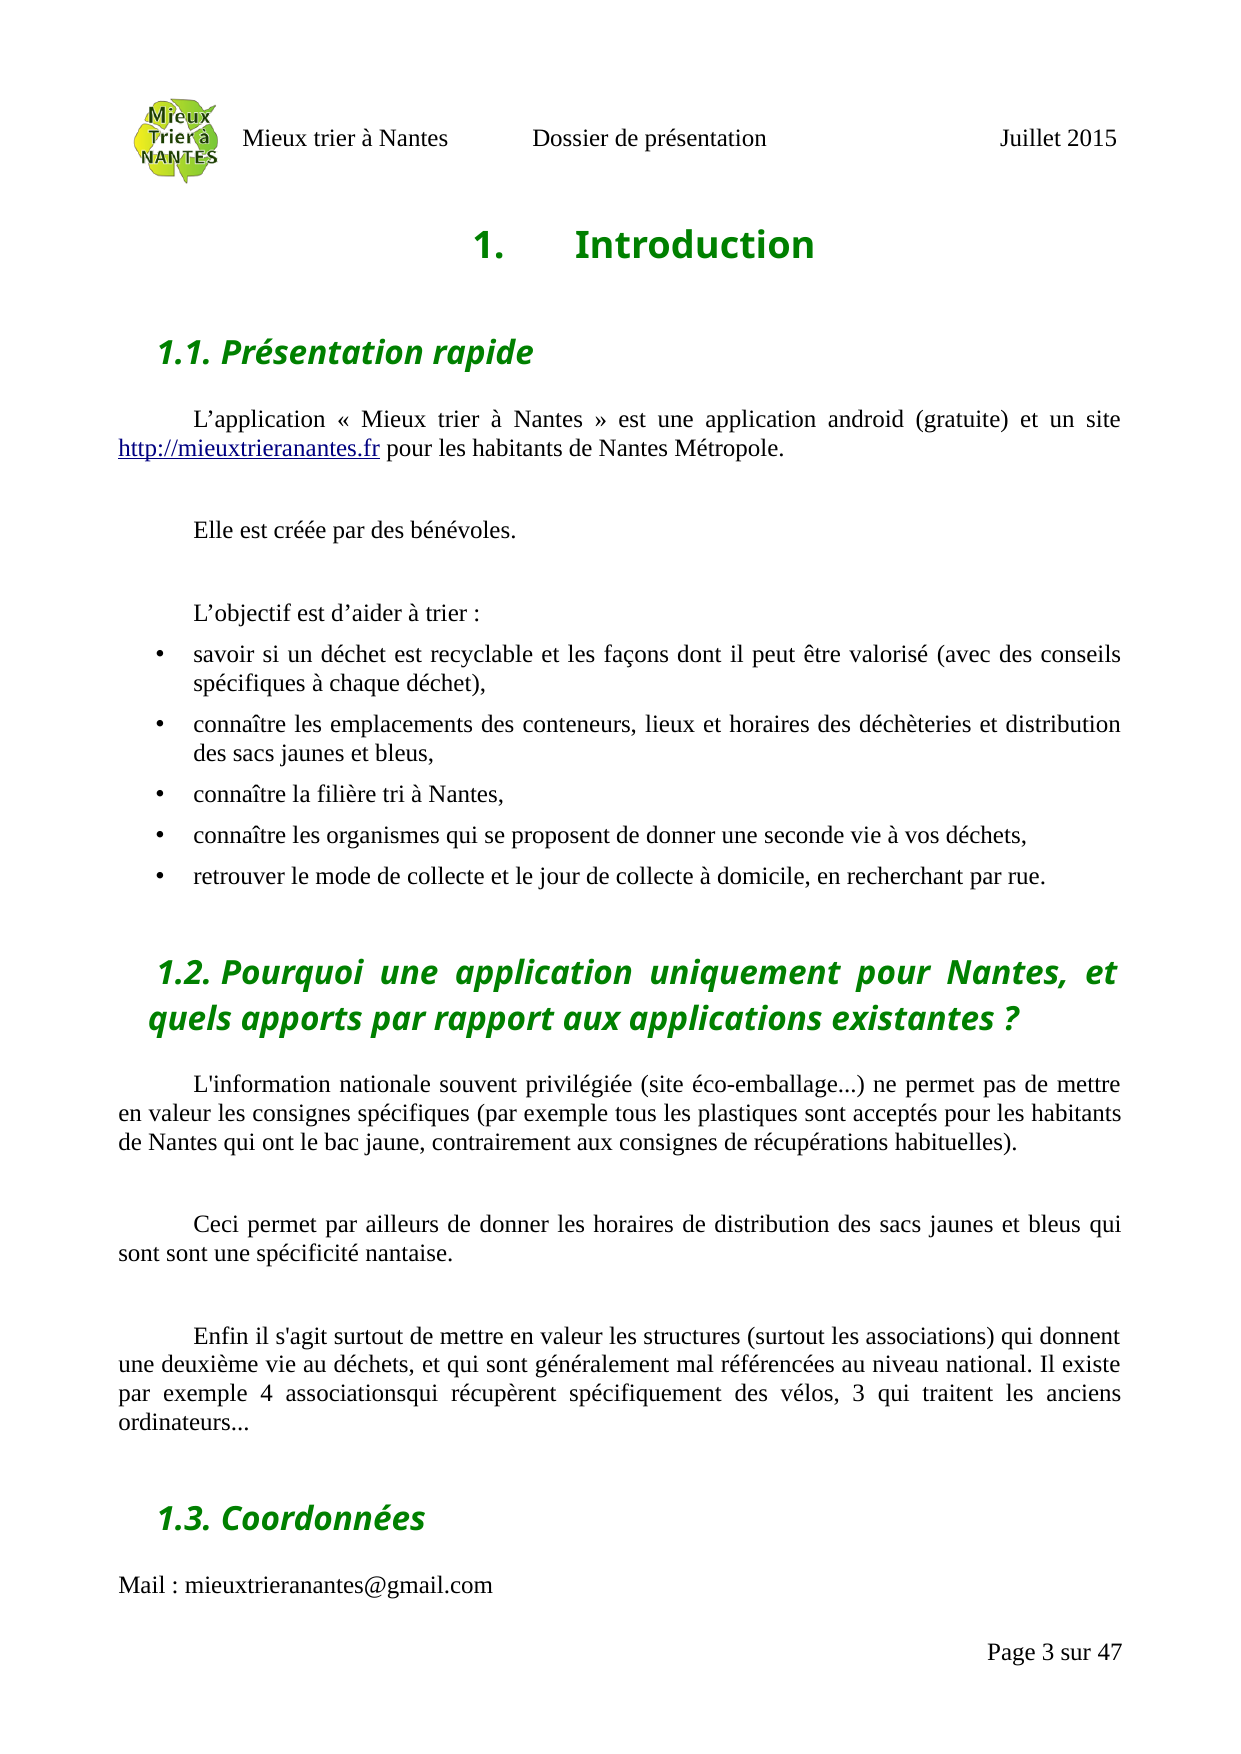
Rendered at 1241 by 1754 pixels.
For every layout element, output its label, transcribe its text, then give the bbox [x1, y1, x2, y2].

text Enfin il s'agit surtout de mettre en valeur les structures (surtout les associations) qui donnent une deuxième vie au déchets, et qui sont généralement mal référencées au niveau national. Il existe par exemple 4 associationsqui récupèrent spécifiquement des vélos, 3 qui traitent les anciens ordinateurs... [118, 1321, 1122, 1436]
list connaître les organismes qui se proposent de donner une seconde vie à vos déchets, [156, 820, 1122, 849]
list retrouver le mode de collecte et le jour de collecte à domicile, en recherchant par rue. [156, 861, 1122, 890]
subtitle Introduction [156, 218, 1122, 270]
text L’application « Mieux trier à Nantes » est une application android (gratuite) et un site http://mieuxtrieranantes.fr pour les habitants de Nantes Métropole. [118, 404, 1122, 461]
list connaître les emplacements des conteneurs, lieux et horaires des déchèteries et distribution des sacs jaunes et bleus, [156, 709, 1122, 766]
picture [131, 95, 221, 185]
subtitle Coordonnées [148, 1495, 1122, 1540]
text Elle est créée par des bénévoles. [118, 515, 1122, 544]
subtitle Pourquoi une application uniquement pour Nantes, et quels apports par rapport aux applications existantes ? [148, 949, 1122, 1040]
list savoir si un déchet est recyclable et les façons dont il peut être valorisé (avec des conseils spécifiques à chaque déchet), [156, 639, 1122, 696]
text Mail : mieuxtrieranantes@gmail.com [118, 1570, 1122, 1598]
text L'information nationale souvent privilégiée (site éco-emballage...) ne permet pas de mettre en valeur les consignes spécifiques (par exemple tous les plastiques sont acceptés pour les habitants de Nantes qui ont le bac jaune, contrairement aux consignes de récupérations habituelles). [118, 1069, 1122, 1156]
text L’objectif est d’aider à trier : [118, 598, 1122, 626]
text Ceci permet par ailleurs de donner les horaires de distribution des sacs jaunes et bleus qui sont sont une spécificité nantaise. [118, 1209, 1122, 1267]
subtitle Présentation rapide [148, 329, 1122, 374]
list connaître la filière tri à Nantes, [156, 779, 1122, 808]
